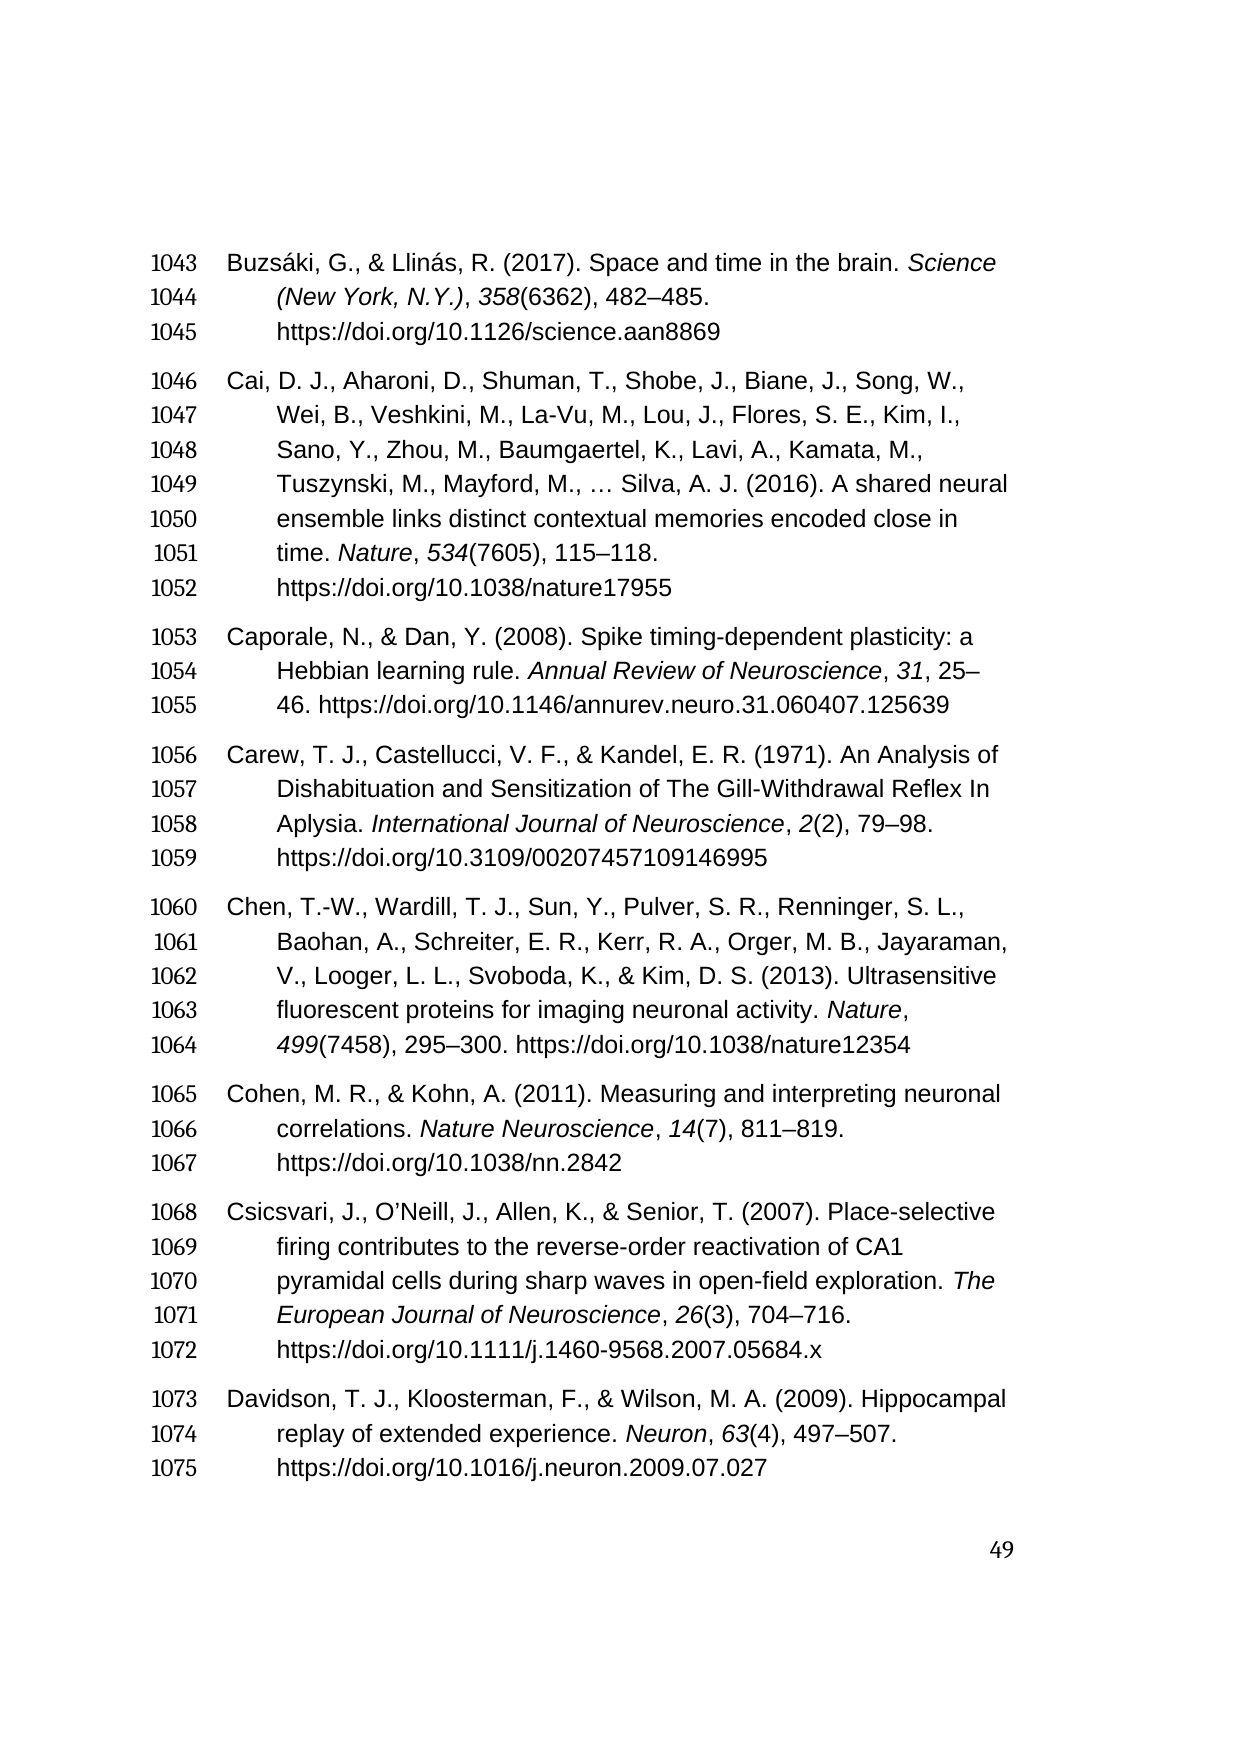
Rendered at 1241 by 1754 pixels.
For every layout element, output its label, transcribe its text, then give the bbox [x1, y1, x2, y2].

text Caporale, N., & Dan, Y. (2008). Spike timing-dependent plasticity: a Hebbian learning rule. Annual Review of Neuroscience, 31, 25–46. https://doi.org/10.1146/annurev.neuro.31.060407.125639 [226, 622, 1014, 719]
text Buzsáki, G., & Llinás, R. (2017). Space and time in the brain. Science (New York, N.Y.), 358(6362), 482–485. https://doi.org/10.1126/science.aan8869 [226, 248, 1014, 345]
text Davidson, T. J., Kloosterman, F., & Wilson, M. A. (2009). Hippocampal replay of extended experience. Neuron, 63(4), 497–507. https://doi.org/10.1016/j.neuron.2009.07.027 [226, 1384, 1014, 1482]
text Csicsvari, J., O’Neill, J., Allen, K., & Senior, T. (2007). Place-selective firing contributes to the reverse-order reactivation of CA1 pyramidal cells during sharp waves in open-field exploration. The European Journal of Neuroscience, 26(3), 704–716. https://doi.org/10.1111/j.1460-9568.2007.05684.x [226, 1197, 1014, 1364]
text Carew, T. J., Castellucci, V. F., & Kandel, E. R. (1971). An Analysis of Dishabituation and Sensitization of The Gill-Withdrawal Reflex In Aplysia. International Journal of Neuroscience, 2(2), 79–98. https://doi.org/10.3109/00207457109146995 [226, 739, 1014, 872]
text Cai, D. J., Aharoni, D., Shuman, T., Shobe, J., Biane, J., Song, W., Wei, B., Veshkini, M., La-Vu, M., Lou, J., Flores, S. E., Kim, I., Sano, Y., Zhou, M., Baumgaertel, K., Lavi, A., Kamata, M., Tuszynski, M., Mayford, M., … Silva, A. J. (2016). A shared neural ensemble links distinct contextual memories encoded close in time. Nature, 534(7605), 115–118. https://doi.org/10.1038/nature17955 [226, 366, 1014, 601]
text Chen, T.-W., Wardill, T. J., Sun, Y., Pulver, S. R., Renninger, S. L., Baohan, A., Schreiter, E. R., Kerr, R. A., Orger, M. B., Jayaraman, V., Looger, L. L., Svoboda, K., & Kim, D. S. (2013). Ultrasensitive fluorescent proteins for imaging neuronal activity. Nature, 499(7458), 295–300. https://doi.org/10.1038/nature12354 [226, 892, 1014, 1059]
text Cohen, M. R., & Kohn, A. (2011). Measuring and interpreting neuronal correlations. Nature Neuroscience, 14(7), 811–819. https://doi.org/10.1038/nn.2842 [226, 1079, 1014, 1177]
